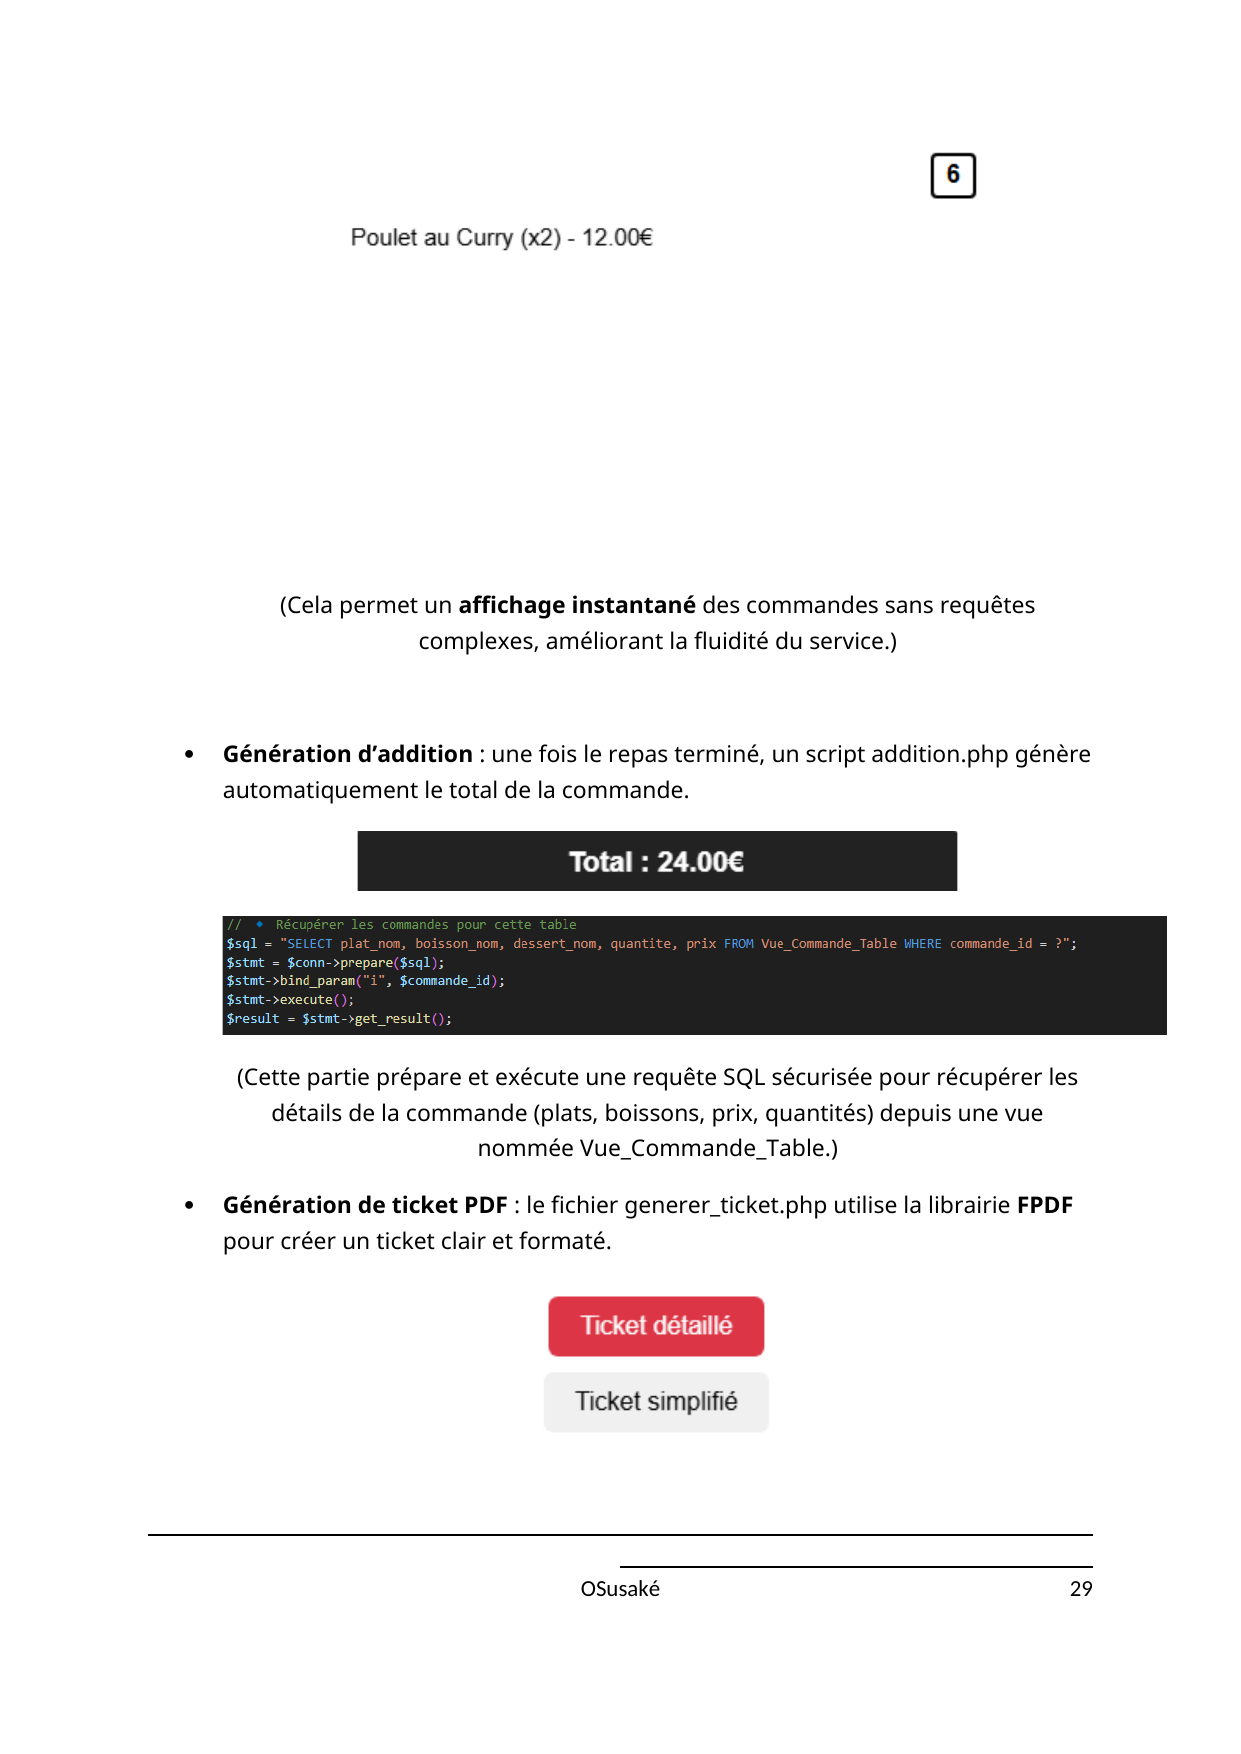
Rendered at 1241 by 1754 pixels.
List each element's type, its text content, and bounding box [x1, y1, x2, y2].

text (Cette partie prépare et exécute une requête SQL sécurisée pour récupérer les détails de la commande (plats, boissons, prix, quantités) depuis une vue nommée Vue_Commande_Table.) [223, 1061, 1093, 1164]
list Génération de ticket PDF : le fichier generer_ticket.php utilise la librairie FPDF pour créer un ticket clair et formaté. [185, 1189, 1093, 1256]
picture [357, 831, 958, 891]
picture [380, 1282, 935, 1442]
text (Cela permet un affichage instantané des commandes sans requêtes complexes, améliorant la fluidité du service.) [223, 589, 1093, 656]
picture [337, 147, 978, 564]
picture [222, 916, 1167, 1035]
list Génération d’addition : une fois le repas terminé, un script addition.php génère automatiquement le total de la commande. [185, 738, 1093, 806]
